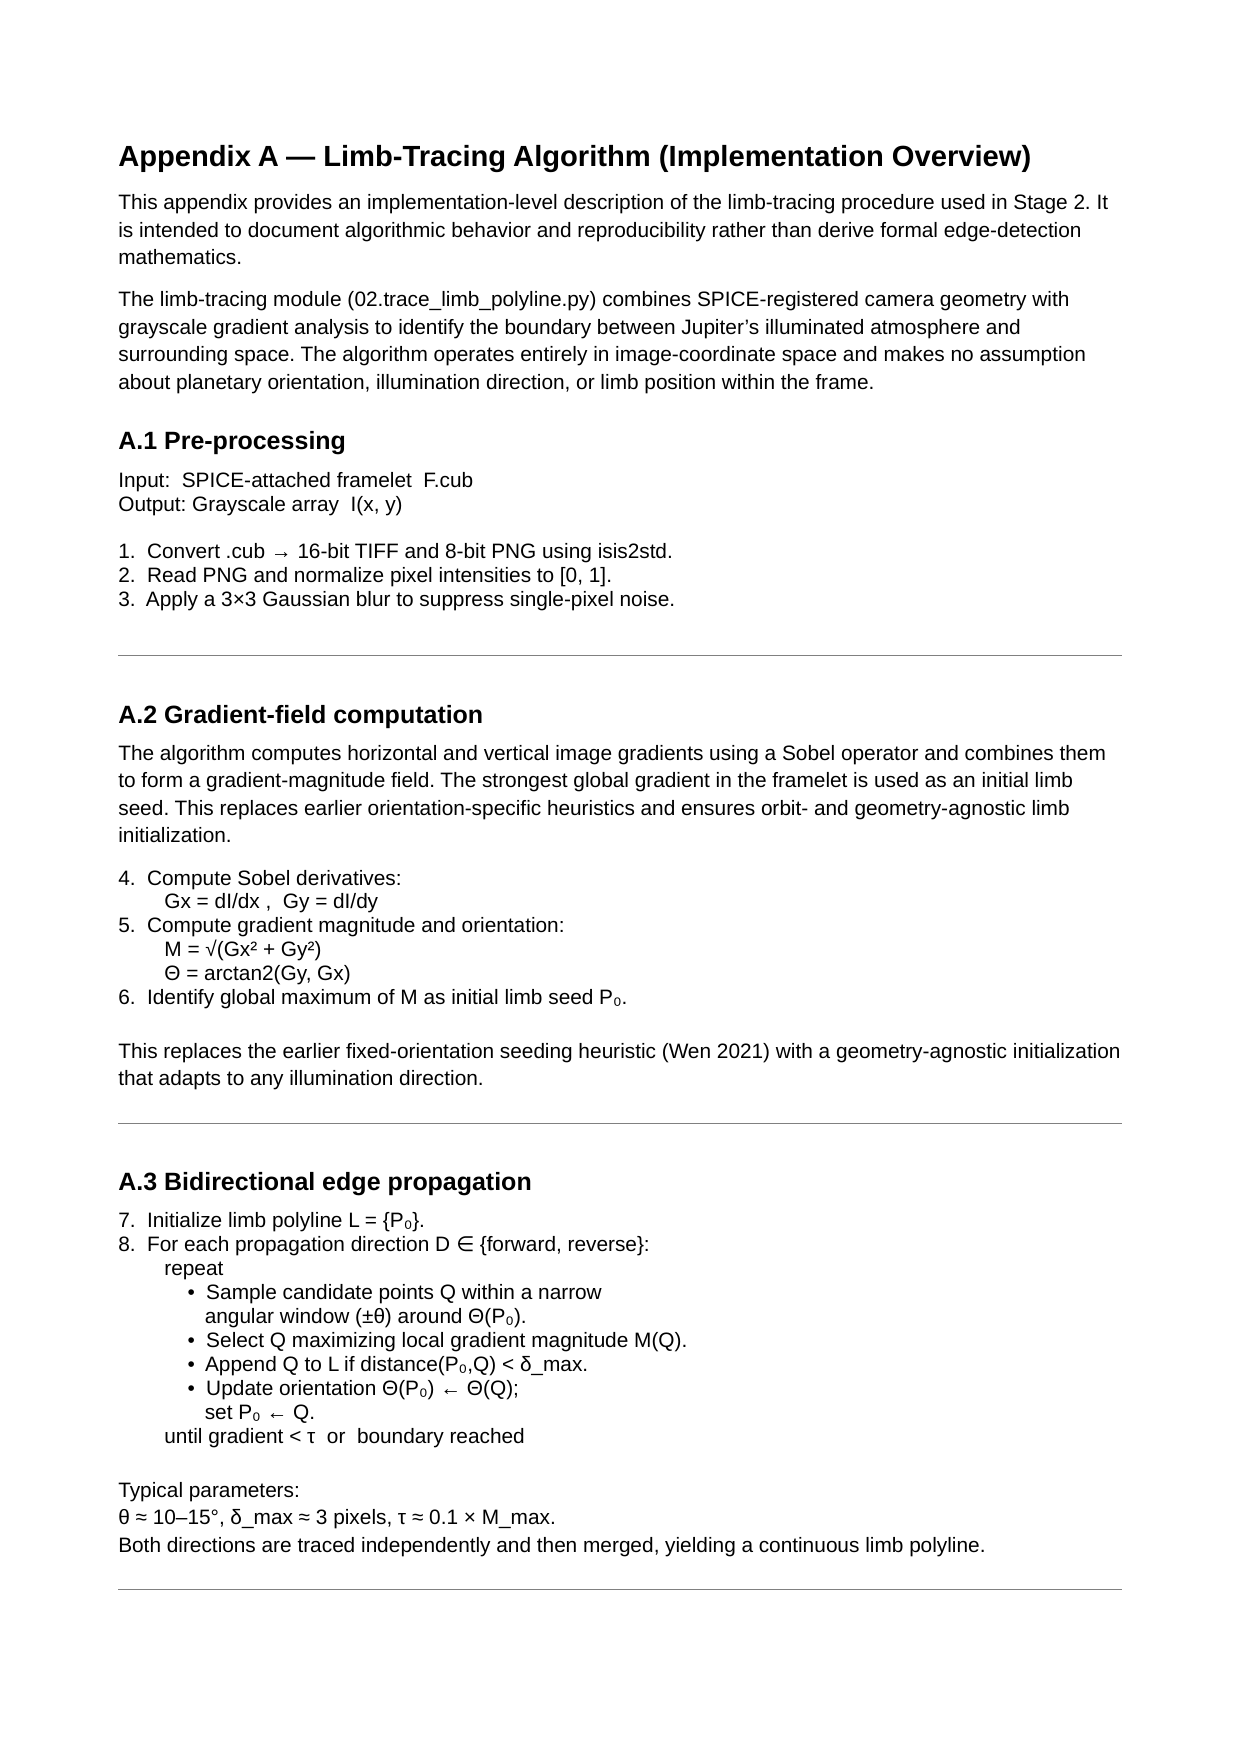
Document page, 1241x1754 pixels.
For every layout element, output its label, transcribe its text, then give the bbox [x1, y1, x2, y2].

text • Select Q maximizing local gradient magnitude M(Q). [118, 1328, 1122, 1352]
text Input: SPICE-attached framelet F.cub [118, 467, 1122, 491]
text • Append Q to L if distance(P₀,Q) < δ_max. [118, 1352, 1122, 1376]
subtitle A.1 Pre-processing [118, 426, 1122, 455]
text 7. Initialize limb polyline L = {P₀}. [118, 1208, 1122, 1232]
subtitle Appendix A — Limb-Tracing Algorithm (Implementation Overview) [118, 139, 1122, 172]
text until gradient < τ or boundary reached [118, 1424, 1122, 1448]
text Θ = arctan2(Gy, Gx) [118, 961, 1122, 985]
subtitle A.2 Gradient-field computation [118, 699, 1122, 728]
text Typical parameters: θ ≈ 10–15°, δ_max ≈ 3 pixels, τ ≈ 0.1 × M_max. Both directions are traced independently and then merged, yielding a continuous limb polyline. [118, 1477, 1122, 1556]
text This appendix provides an implementation-level description of the limb-tracing procedure used in Stage 2. It is intended to document algorithmic behavior and reproducibility rather than derive formal edge-detection mathematics. [118, 190, 1122, 269]
text • Sample candidate points Q within a narrow [118, 1280, 1122, 1304]
text M = √(Gx² + Gy²) [118, 937, 1122, 961]
text repeat [118, 1256, 1122, 1280]
text 5. Compute gradient magnitude and orientation: [118, 913, 1122, 937]
text 3. Apply a 3×3 Gaussian blur to suppress single-pixel noise. [118, 587, 1122, 611]
text set P₀ ← Q. [118, 1400, 1122, 1424]
text The limb-tracing module (02.trace_limb_polyline.py) combines SPICE-registered camera geometry with grayscale gradient analysis to identify the boundary between Jupiter’s illuminated atmosphere and surrounding space. The algorithm operates entirely in image-coordinate space and makes no assumption about planetary orientation, illumination direction, or limb position within the frame. [118, 287, 1122, 393]
text Gx = dI/dx , Gy = dI/dy [118, 889, 1122, 913]
text 4. Compute Sobel derivatives: [118, 865, 1122, 889]
text This replaces the earlier fixed-orientation seeding heuristic (Wen 2021) with a geometry-agnostic initialization that adapts to any illumination direction. [118, 1039, 1122, 1090]
text 1. Convert .cub → 16-bit TIFF and 8-bit PNG using isis2std. [118, 539, 1122, 563]
text Output: Grayscale array I(x, y) [118, 491, 1122, 515]
text The algorithm computes horizontal and vertical image gradients using a Sobel operator and combines them to form a gradient-magnitude field. The strongest global gradient in the framelet is used as an initial limb seed. This replaces earlier orientation-specific heuristics and ensures orbit- and geometry-agnostic limb initialization. [118, 741, 1122, 847]
text 2. Read PNG and normalize pixel intensities to [0, 1]. [118, 563, 1122, 587]
text 8. For each propagation direction D ∈ {forward, reverse}: [118, 1232, 1122, 1256]
subtitle A.3 Bidirectional edge propagation [118, 1167, 1122, 1196]
text • Update orientation Θ(P₀) ← Θ(Q); [118, 1376, 1122, 1400]
text angular window (±θ) around Θ(P₀). [118, 1304, 1122, 1328]
text 6. Identify global maximum of M as initial limb seed P₀. [118, 985, 1122, 1009]
